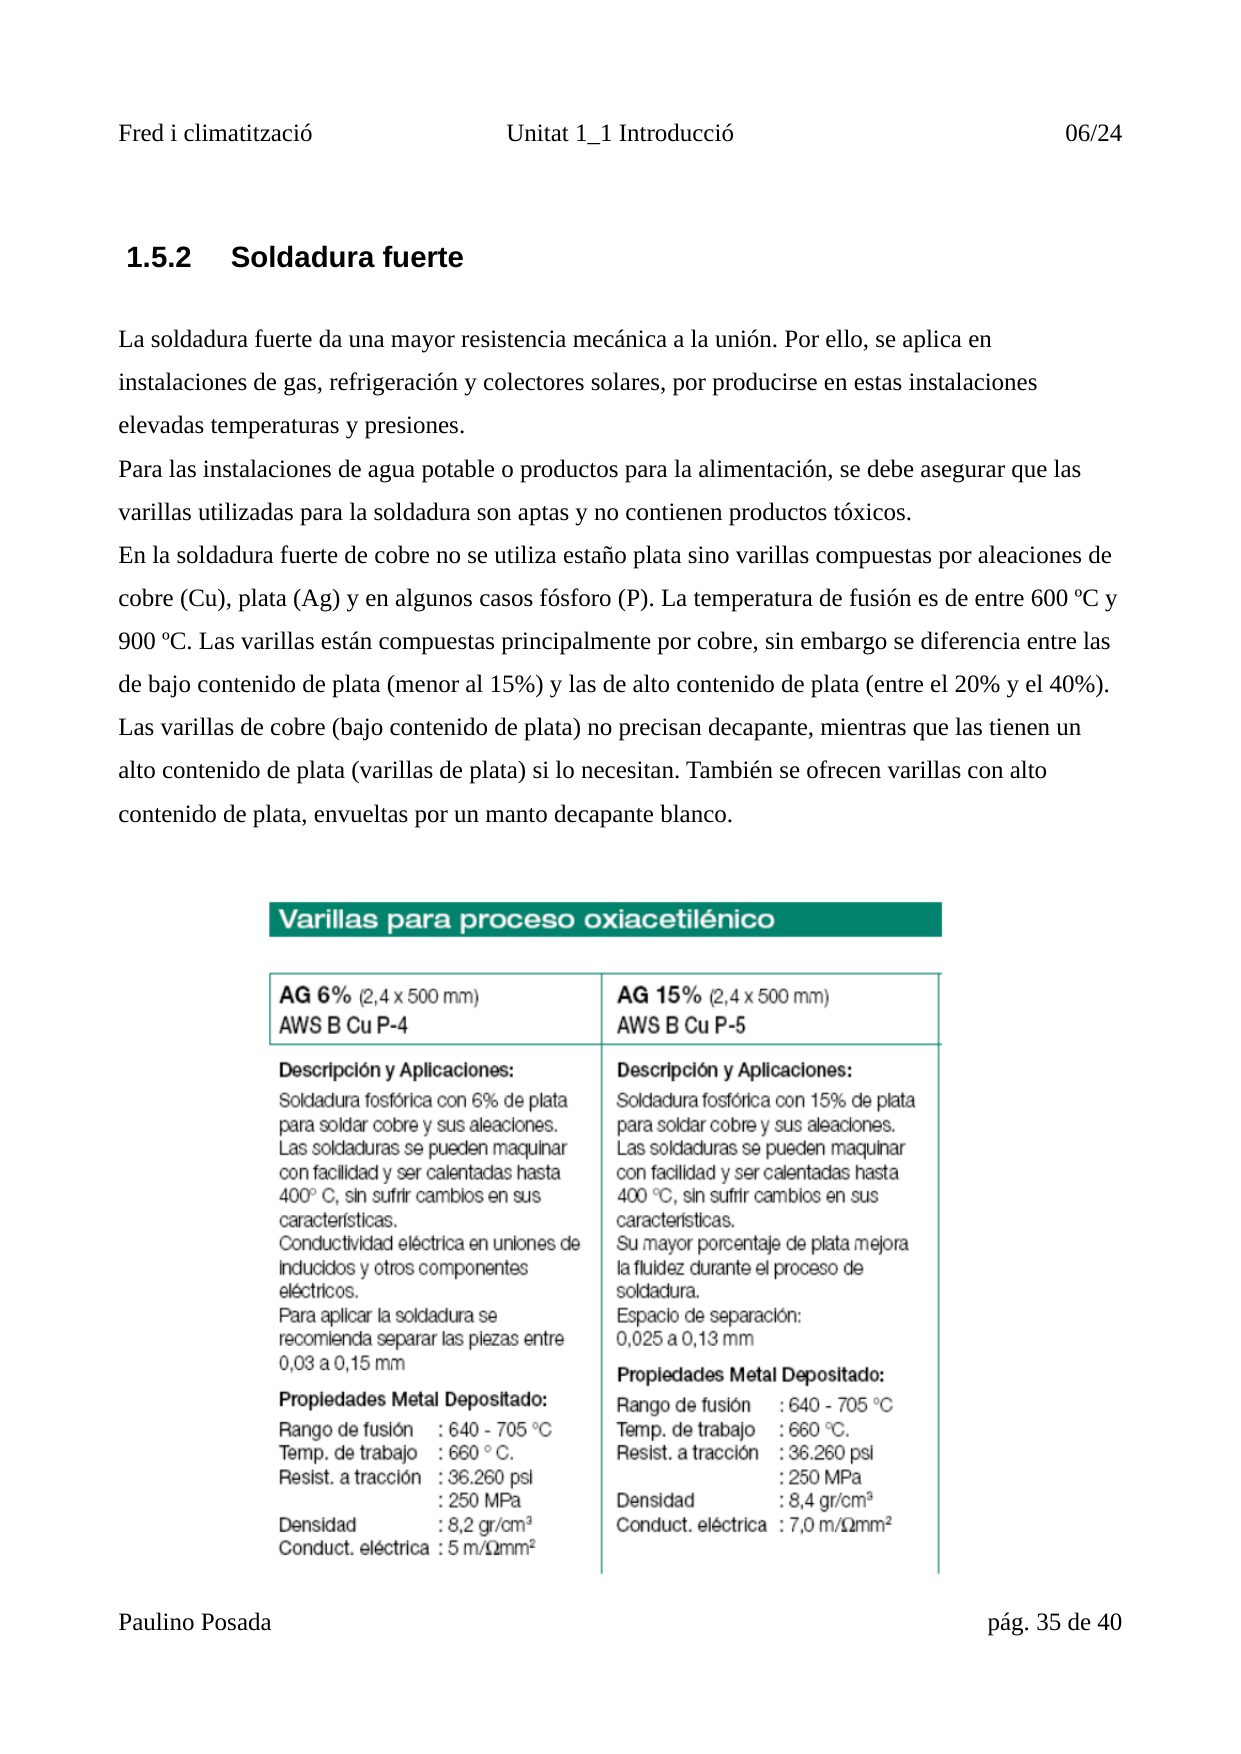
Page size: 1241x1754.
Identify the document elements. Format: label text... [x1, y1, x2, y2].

text La soldadura fuerte da una mayor resistencia mecánica a la unión. Por ello, se aplica en instalaciones de gas, refrigeración y colectores solares, por producirse en estas instalaciones elevadas temperaturas y presiones. Para las instalaciones de agua potable o productos para la alimentación, se debe asegurar que las varillas utilizadas para la soldadura son aptas y no contienen productos tóxicos. En la soldadura fuerte de cobre no se utiliza estaño plata sino varillas compuestas por aleaciones de cobre (Cu), plata (Ag) y en algunos casos fósforo (P). La temperatura de fusión es de entre 600 ºC y 900 ºC. Las varillas están compuestas principalmente por cobre, sin embargo se diferencia entre las de bajo contenido de plata (menor al 15%) y las de alto contenido de plata (entre el 20% y el 40%). Las varillas de cobre (bajo contenido de plata) no precisan decapante, mientras que las tienen un alto contenido de plata (varillas de plata) si lo necesitan. También se ofrecen varillas con alto contenido de plata, envueltas por un manto decapante blanco. [118, 324, 1122, 827]
subtitle Soldadura fuerte [118, 240, 1122, 274]
picture [267, 901, 943, 1577]
